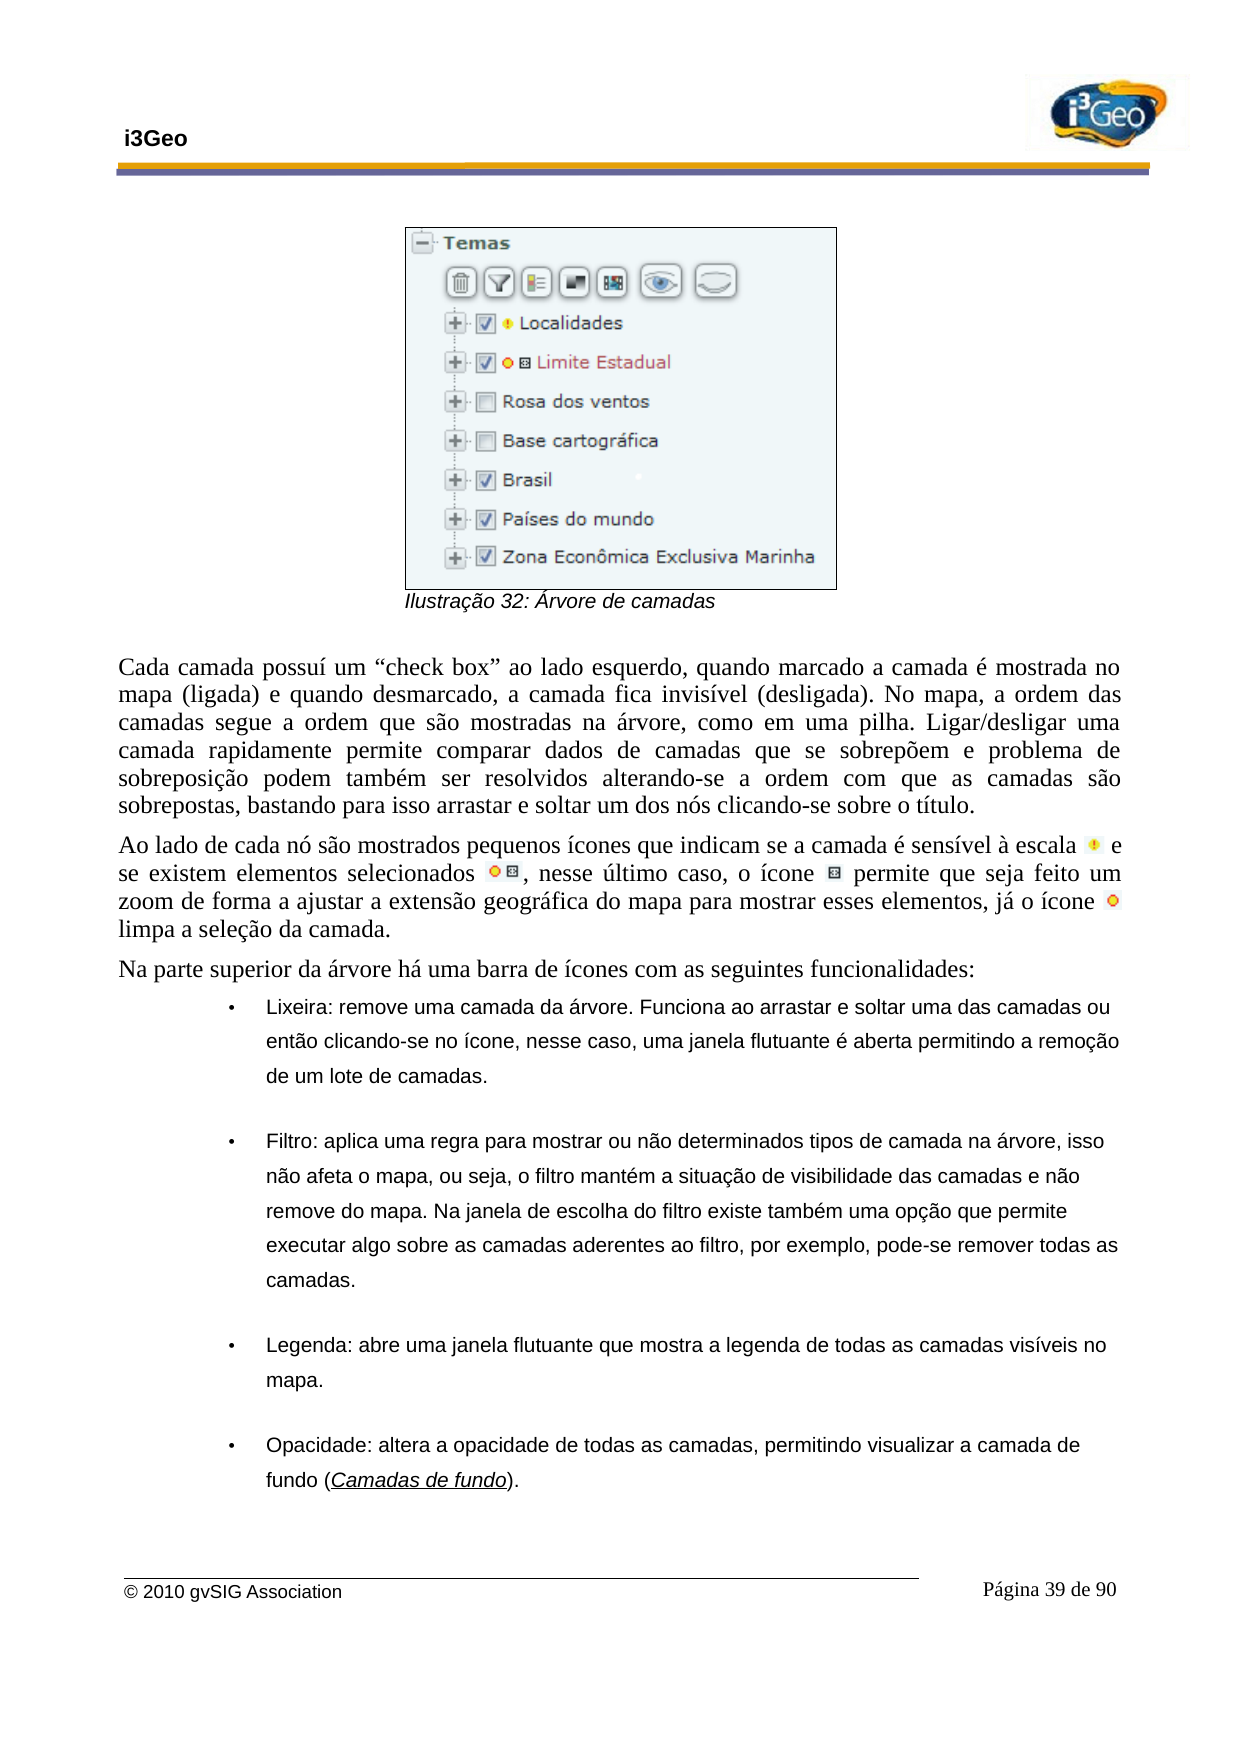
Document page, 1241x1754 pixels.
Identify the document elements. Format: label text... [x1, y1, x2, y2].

picture [485, 861, 523, 882]
list Legenda: abre uma janela flutuante que mostra a legenda de todas as camadas visíveis no mapa. [228, 1334, 1122, 1392]
list Lixeira: remove uma camada da árvore. Funciona ao arrastar e soltar uma das camadas ou então clicando-se no ícone, nesse caso, uma janela flutuante é aberta permitindo a remoção de um lote de camadas. [228, 995, 1122, 1088]
list Filtro: aplica uma regra para mostrar ou não determinados tipos de camada na árvore, isso não afeta o mapa, ou seja, o filtro mantém a situação de visibilidade das camadas e não remove do mapa. Na janela de escolha do filtro existe também uma opção que permite executar algo sobre as camadas aderentes ao filtro, por exemplo, pode-se remover todas as camadas. [228, 1130, 1122, 1292]
list Opacidade: altera a opacidade de todas as camadas, permitindo visualizar a camada de fundo (Camadas de fundo). [228, 1433, 1122, 1491]
text Na parte superior da árvore há uma barra de ícones com as seguintes funcionalidades: [118, 955, 1122, 983]
text Ilustração 32: Árvore de camadas [404, 590, 836, 613]
text Cada camada possuí um “check box” ao lado esquerdo, quando marcado a camada é mostrada no mapa (ligada) e quando desmarcado, a camada fica invisível (desligada). No mapa, a ordem das camadas segue a ordem que são mostradas na árvore, como em uma pilha. Ligar/desligar uma camada rapidamente permite comparar dados de camadas que se sobrepõem e problema de sobreposição podem também ser resolvidos alterando-se a ordem com que as camadas são sobrepostas, bastando para isso arrastar e soltar um dos nós clicando-se sobre o título. [118, 653, 1122, 819]
picture [1103, 890, 1122, 910]
text Ao lado de cada nó são mostrados pequenos ícones que indicam se a camada é sensível à escala e se existem elementos selecionados , nesse último caso, o ícone permite que seja feito um zoom de forma a ajustar a extensão geográfica do mapa para mostrar esses elementos, já o ícone limpa a seleção da camada. [118, 832, 1122, 942]
picture [406, 228, 836, 589]
picture [1084, 836, 1105, 854]
picture [824, 864, 844, 882]
picture [1025, 74, 1191, 151]
